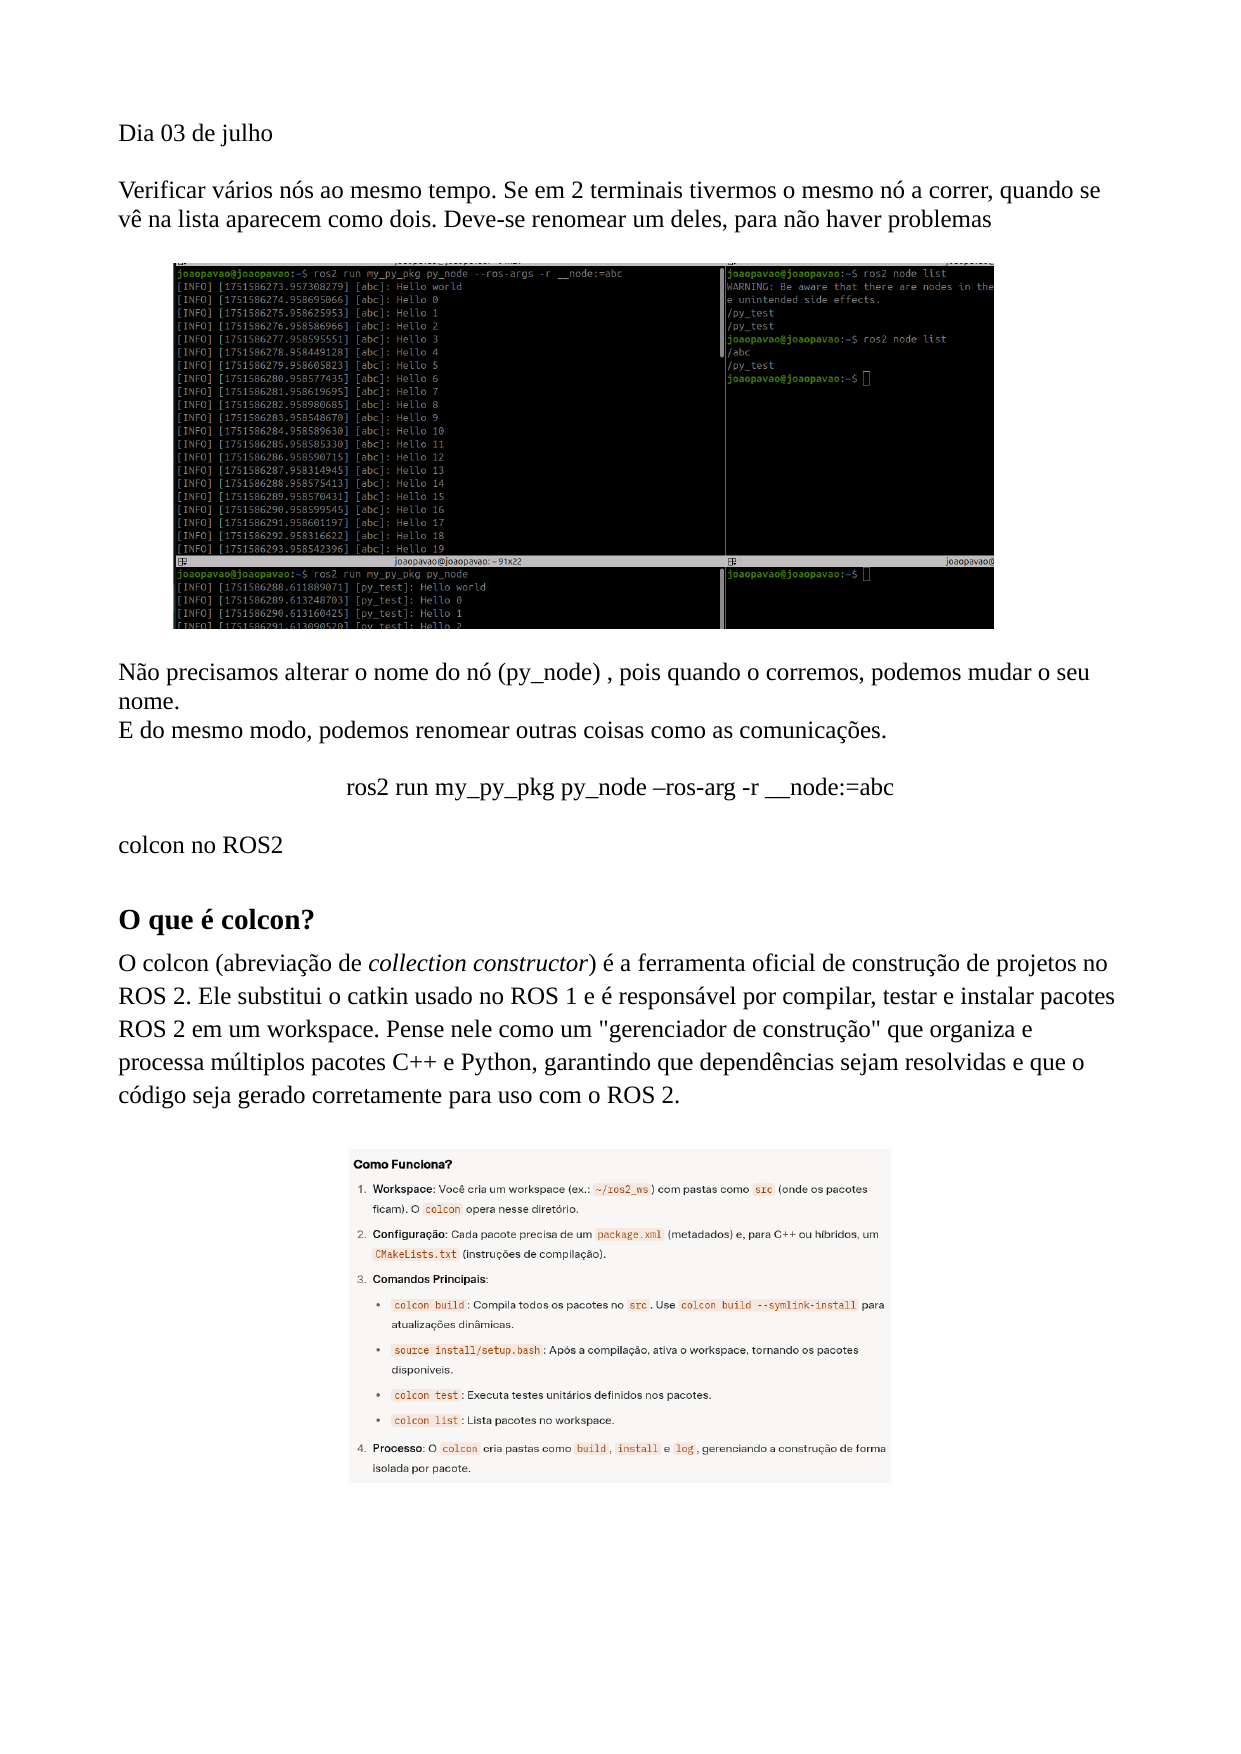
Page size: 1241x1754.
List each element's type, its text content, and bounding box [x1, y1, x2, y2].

picture [348, 1149, 892, 1483]
text ros2 run my_py_pkg py_node –ros-arg -r __node:=abc [118, 772, 1122, 801]
picture [173, 263, 994, 629]
subtitle O que é colcon? [118, 902, 1122, 936]
text colcon no ROS2 [118, 830, 1122, 859]
text O colcon (abreviação de collection constructor) é a ferramenta oficial de construção de projetos no ROS 2. Ele substitui o catkin usado no ROS 1 e é responsável por compilar, testar e instalar pacotes ROS 2 em um workspace. Pense nele como um "gerenciador de construção" que organiza e processa múltiplos pacotes C++ e Python, garantindo que dependências sejam resolvidas e que o código seja gerado corretamente para uso com o ROS 2. [118, 948, 1122, 1109]
text Dia 03 de julho [118, 118, 1122, 147]
text Não precisamos alterar o nome do nó (py_node) , pois quando o corremos, podemos mudar o seu nome. [118, 657, 1122, 715]
text Verificar vários nós ao mesmo tempo. Se em 2 terminais tivermos o mesmo nó a correr, quando se vê na lista aparecem como dois. Deve-se renomear um deles, para não haver problemas [118, 176, 1122, 233]
text E do mesmo modo, podemos renomear outras coisas como as comunicações. [118, 715, 1122, 744]
